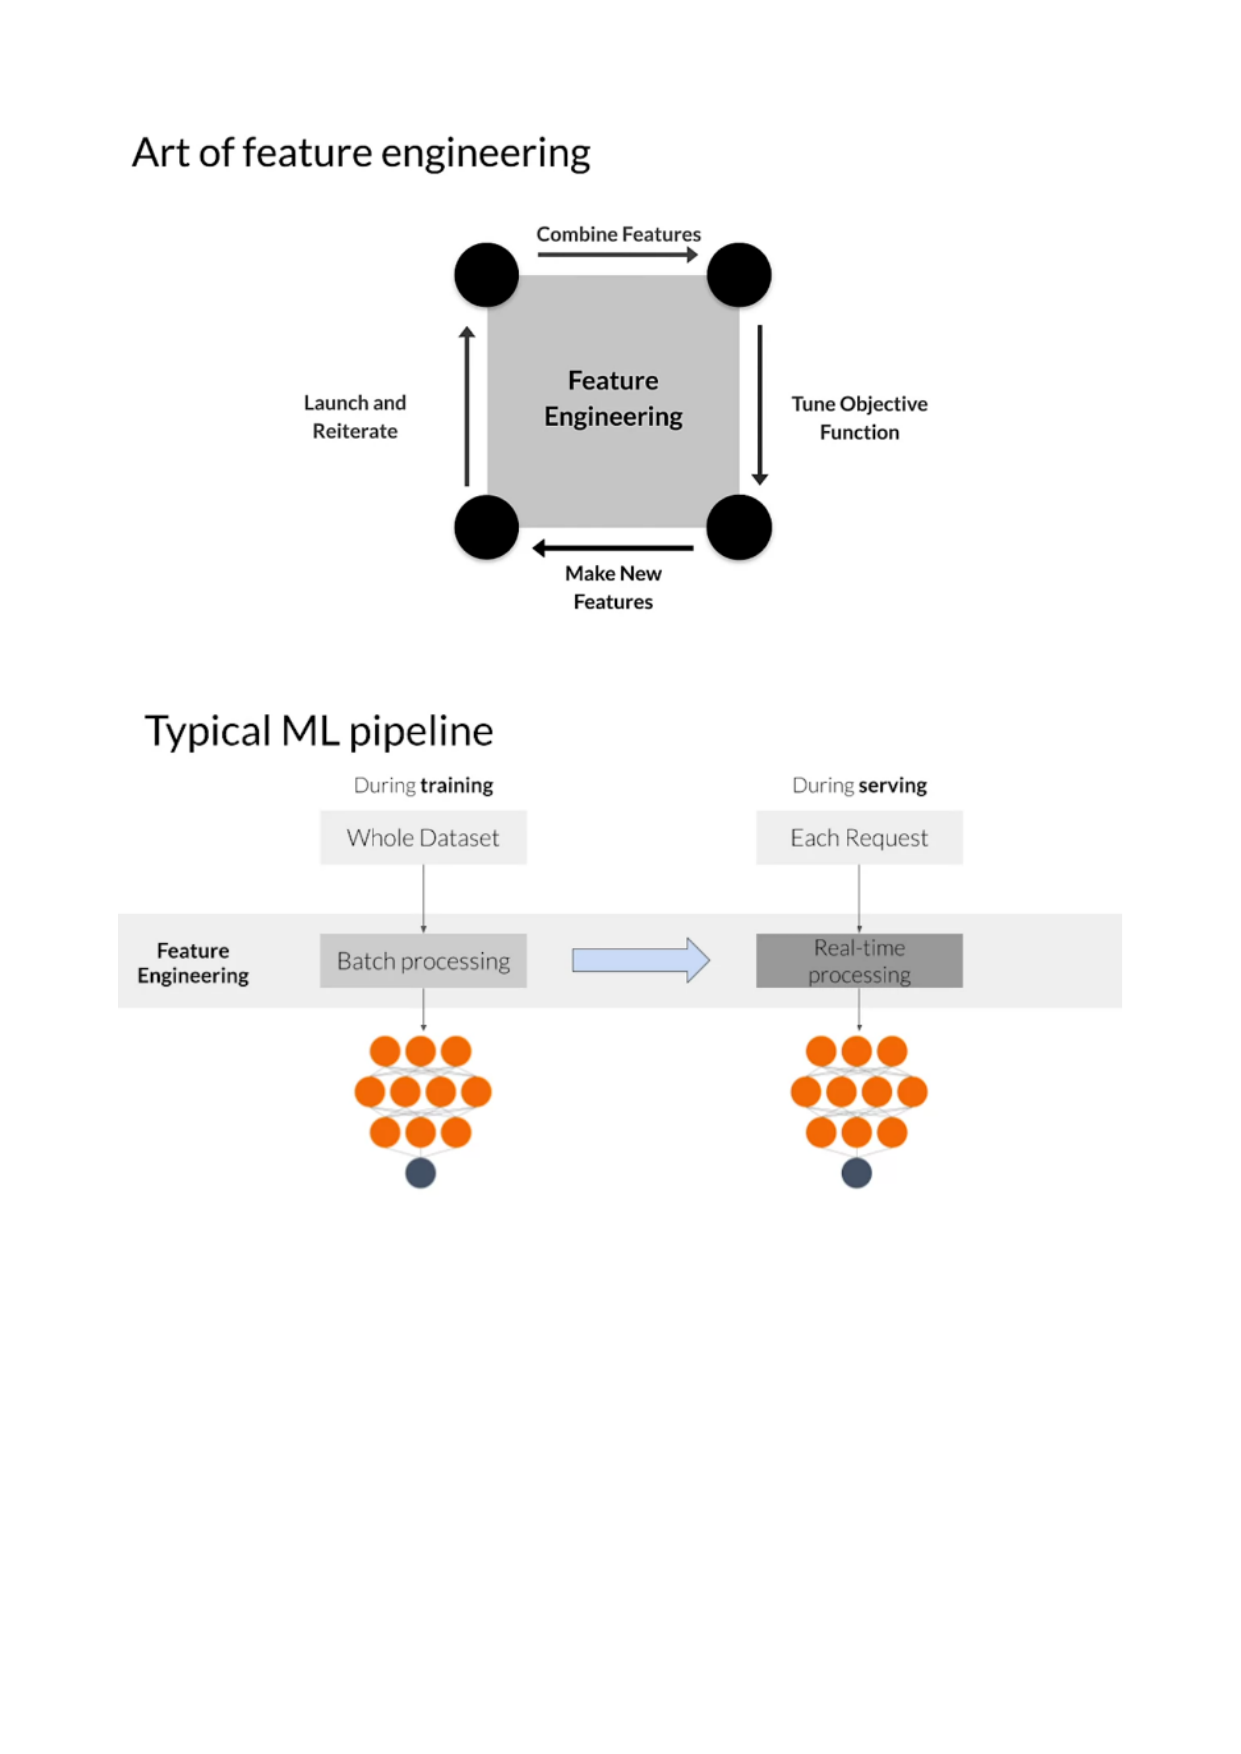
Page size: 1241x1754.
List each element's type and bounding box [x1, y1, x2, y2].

picture [118, 696, 1123, 1206]
picture [118, 118, 1123, 619]
